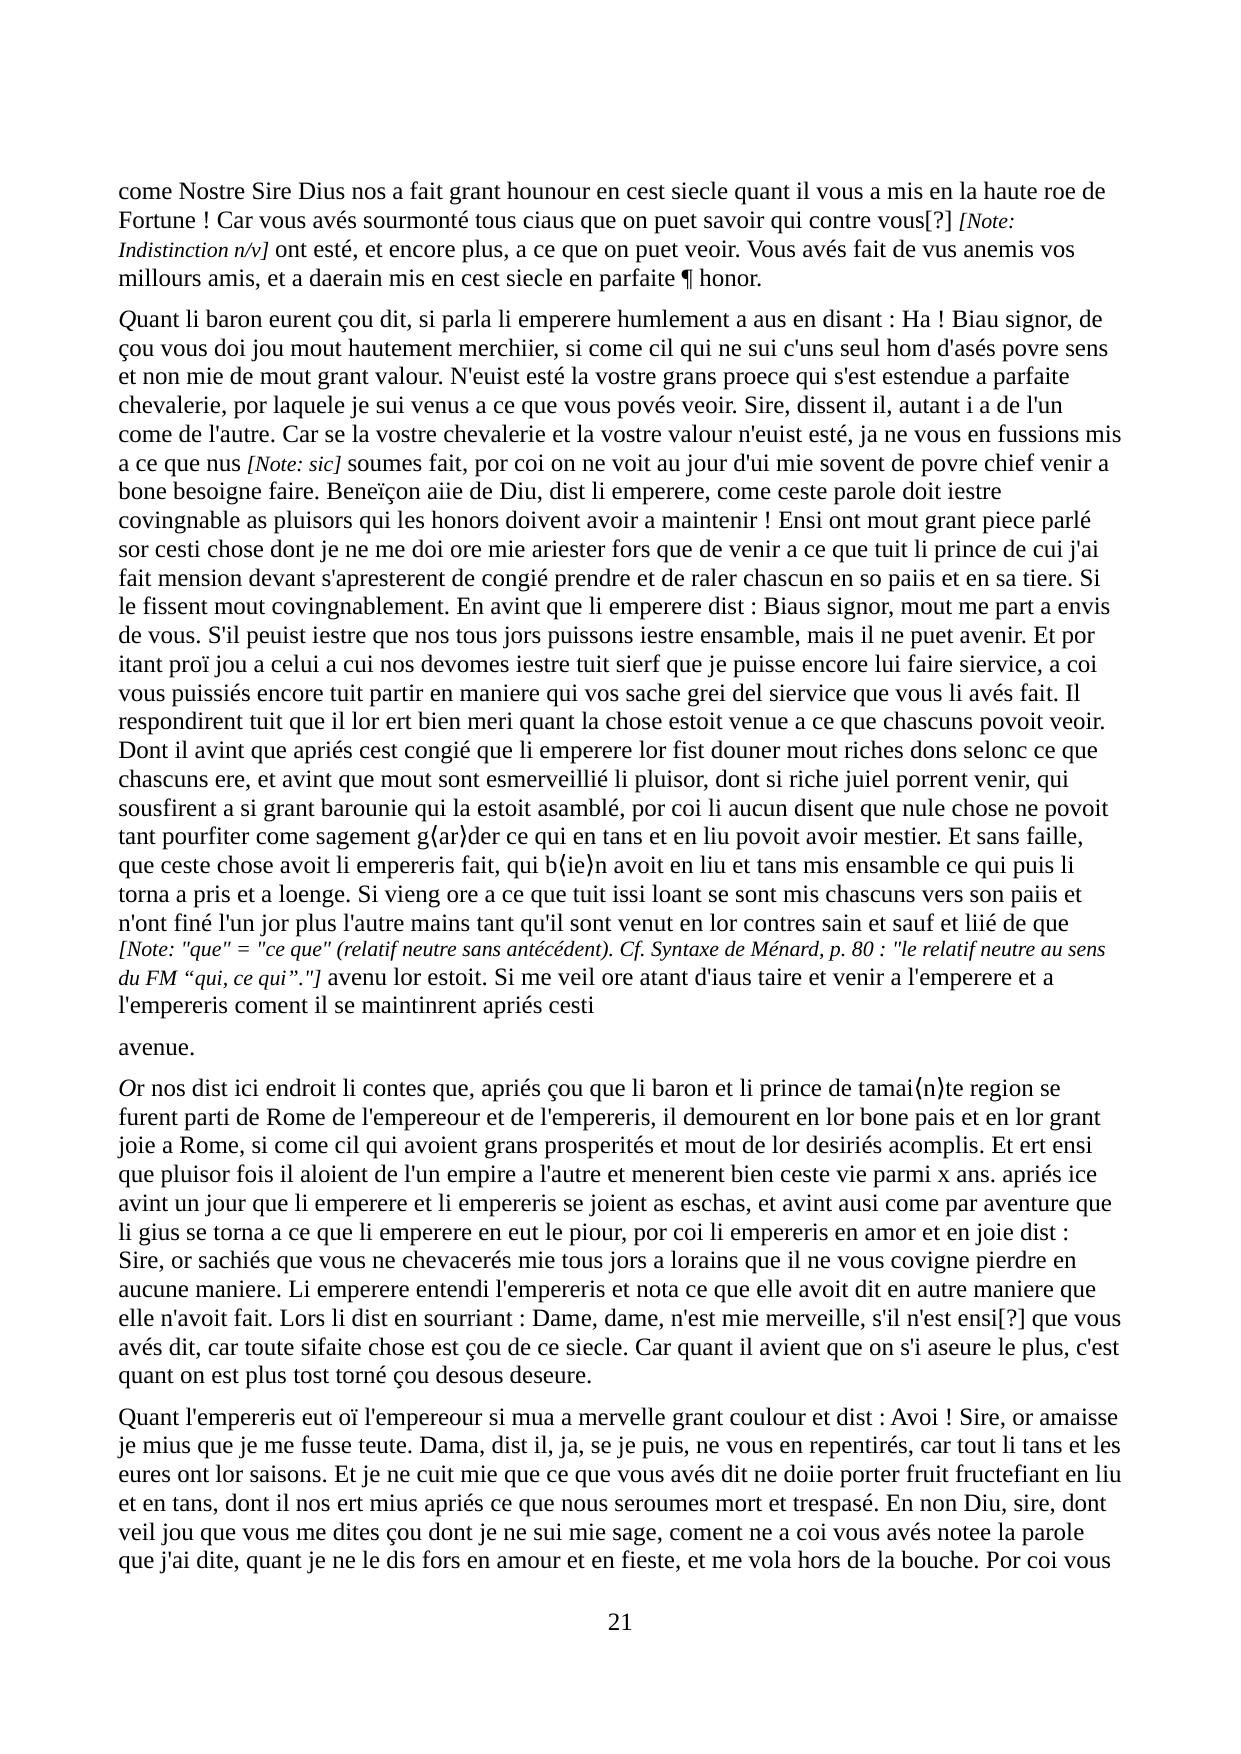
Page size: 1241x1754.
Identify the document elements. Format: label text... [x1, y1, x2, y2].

text Or nos dist ici endroit li contes que, apriés çou que li baron et li prince de tamai⟨n⟩te region se furent parti de Rome de l'empereour et de l'empereris, il demourent en lor bone pais et en lor grant joie a Rome, si come cil qui avoient grans prosperités et mout de lor desiriés acomplis. Et ert ensi que pluisor fois il aloient de l'un empire a l'autre et menerent bien ceste vie parmi x ans. apriés ice avint un jour que li emperere et li empereris se joient as eschas, et avint ausi come par aventure que li gius se torna a ce que li emperere en eut le piour, por coi li empereris en amor et en joie dist : Sire, or sachiés que vous ne chevacerés mie tous jors a lorains que il ne vous covigne pierdre en aucune maniere. Li emperere entendi l'empereris et nota ce que elle avoit dit en autre maniere que elle n'avoit fait. Lors li dist en sourriant : Dame, dame, n'est mie merveille, s'il n'est ensi[?] que vous avés dit, car toute sifaite chose est çou de ce siecle. Car quant il avient que on s'i aseure le plus, c'est quant on est plus tost torné çou desous deseure. [118, 917, 1122, 1233]
text Quant li baron eurent çou dit, si parla li emperere humlement a aus en disant : Ha ! Biau signor, de çou vous doi jou mout hautement merchiier, si come cil qui ne sui c'uns seul hom d'asés povre sens et non mie de mout grant valour. N'euist esté la vostre grans proece qui s'est estendue a parfaite chevalerie, por laquele je sui venus a ce que vous povés veoir. Sire, dissent il, autant i a de l'un come de l'autre. Car se la vostre chevalerie et la vostre valour n'euist esté, ja ne vous en fussions mis a ce que nus [Note: sic] soumes fait, por coi on ne voit au jour d'ui mie sovent de povre chief venir a bone besoigne faire. Beneïçon aiie de Diu, dist li emperere, come ceste parole doit iestre covingnable as pluisors qui les honors doivent avoir a maintenir ! Ensi ont mout grant piece parlé sor cesti chose dont je ne me doi ore mie ariester fors que de venir a ce que tuit li prince de cui j'ai fait mension devant s'apresterent de congié prendre et de raler chascun en so paiis et en sa tiere. Si le fissent mout covingnablement. En avint que li emperere dist : Biaus signor, mout me part a envis de vous. S'il peuist iestre que nos tous jors puissons iestre ensamble, mais il ne puet avenir. Et por itant proï jou a celui a cui nos devomes iestre tuit sierf que je puisse encore lui faire siervice, a coi vous puissiés encore tuit partir en maniere qui vos sache grei del siervice que vous li avés fait. Il respondirent tuit que il lor ert bien meri quant la chose estoit venue a ce que chascuns povoit veoir. Dont il avint que apriés cest congié que li emperere lor fist douner mout riches dons selonc ce que chascuns ere, et avint que mout sont esmerveillié li pluisor, dont si riche juiel porrent venir, qui sousfirent a si grant barounie qui la estoit asamblé, por coi li aucun disent que nule chose ne povoit tant pourfiter come sagement g⟨ar⟩der ce qui en tans et en liu povoit avoir mestier. Et sans faille, que ceste chose avoit li empereris fait, qui b⟨ie⟩n avoit en liu et tans mis ensamble ce qui puis li torna a pris et a loenge. Si vieng ore a ce que tuit issi loant se sont mis chascuns vers son paiis et n'ont finé l'un jor plus l'autre mains tant qu'il sont venut en lor contres sain et sauf et liié de que [Note: "que" = "ce que" (relatif neutre sans antécédent). Cf. Syntaxe de Ménard, p. 80 : "le relatif neutre au sens du FM “qui, ce qui”."] avenu lor estoit. Si me veil ore atant d'iaus taire et venir a l'emperere et a l'empereris coment il se maintinrent apriés cesti [118, 176, 1122, 863]
text avenue. [118, 875, 1122, 904]
text Quant l'empereris eut oï l'empereour si mua a mervelle grant coulour et dist : Avoi ! Sire, or amaisse je mius que je me fusse teute. Dama, dist il, ja, se je puis, ne vous en repentirés, car tout li tans et les eures ont lor saisons. Et je ne cuit mie que ce que vous avés dit ne doiie porter fruit fructefiant en liu et en tans, dont il nos ert mius apriés ce que nous seroumes mort et trespasé. En non Diu, sire, dont veil jou que vous me dites çou dont je ne sui mie sage, coment ne a coi vous avés notee la parole que j'ai dite, quant je ne le dis fors en amour et en fieste, et me vola hors de la bouche. Por coi vous pri en amor et en gueredon que, se je ai dite chose qui vous ait anoiié, que vous le me pardounés, et, s'il vous a esté biel, que vous me fachiés sage por coi vous l'avés issi repris. En non de moi, dame chiere et bone amie, or m'avés vous demandé une chose dont je veil que vous en sachiés la verité, et je le vous dirai, dist il, mais que çou n'iert mie ore, anchois iert une autre fois quant je verai que poins sera, et çou iert quant je verai et sarai en vous autre volentés que jou encore n'i voie. Ha ! Sire, par Diu merci, ce dist la dame, or soit quant il vous plaist, car je ne cuit mie que vous le me doiiés bien dire avant qu'il m'en fust auques de mestiers, ne je ja ci endroit n'arai la maniere d'auques cunes[?] qui ja a tans ne quideront savoir[?] ce qui ausi leur puet torner a anui come a joie. Dame, dist il, sauve soit vostre grasce, je ne cuit mie que ceste chose vous doie torner a anui. Et por ce que je ne veil mie qu'il vous puist torner a anui s'a grant porfit non, je vos en dirai une partie de ce que vostre parole m'a dounee a entendre. Il est voirs que on dist en provierbe que tandis que li gius est biaus est un poins dou laissier, ausi come il avient que cil qui est en vertut d'astinnence que, quant il mengue d'une viande volentiers, qu'il n'en prent mie tant que par abomination li covigne laissier, anchois se refraint et le met arriere por çou que elle li face millor digestion d'aquere natureil apetit. Tout autresi est[?] il, ma tres chiere dame et bone amie, m'avés vous mis en voie de ce qui me puet faire millor disgestion en liu et en tans et vous dirai coment ne por coi. [118, 1245, 1122, 1562]
